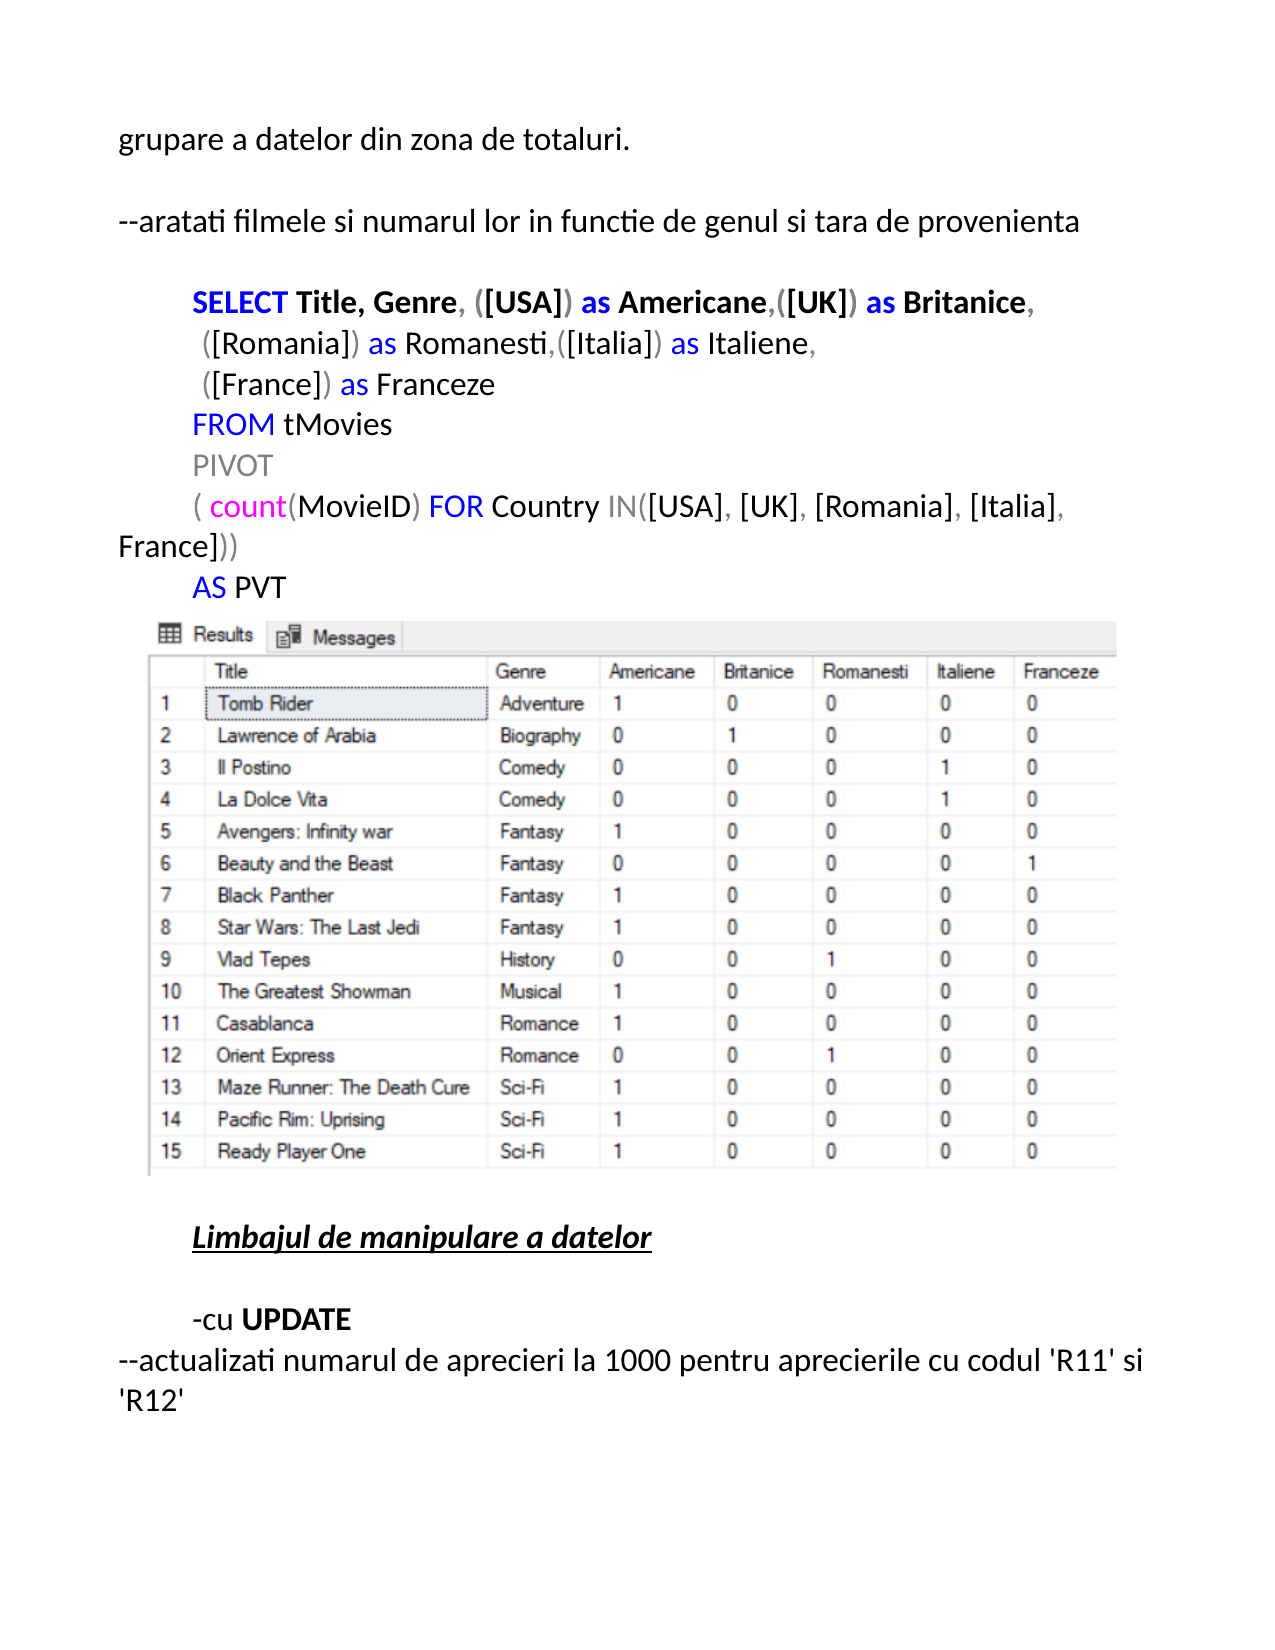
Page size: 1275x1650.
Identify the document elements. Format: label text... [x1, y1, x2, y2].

text --actualizati numarul de aprecieri la 1000 pentru aprecierile cu codul 'R11' si 'R12' [118, 1339, 1157, 1420]
text SELECT Title, Genre, ([USA]) as Americane,([UK]) as Britanice, [118, 281, 1157, 322]
text ([Romania]) as Romanesti,([Italia]) as Italiene, [118, 322, 1157, 362]
text PIVOT [118, 444, 1157, 485]
text -cu UPDATE [118, 1298, 1157, 1339]
picture [146, 621, 1117, 1176]
text --aratati filmele si numarul lor in functie de genul si tara de provenienta [118, 199, 1157, 240]
text grupare a datelor din zona de totaluri. [118, 118, 1157, 159]
text FROM tMovies [118, 403, 1157, 444]
text Limbajul de manipulare a datelor [118, 1217, 1157, 1257]
text ([France]) as Franceze [118, 362, 1157, 403]
text ( count(MovieID) FOR Country IN([USA], [UK], [Romania], [Italia], France])) [118, 485, 1157, 566]
text AS PVT [118, 566, 1157, 607]
